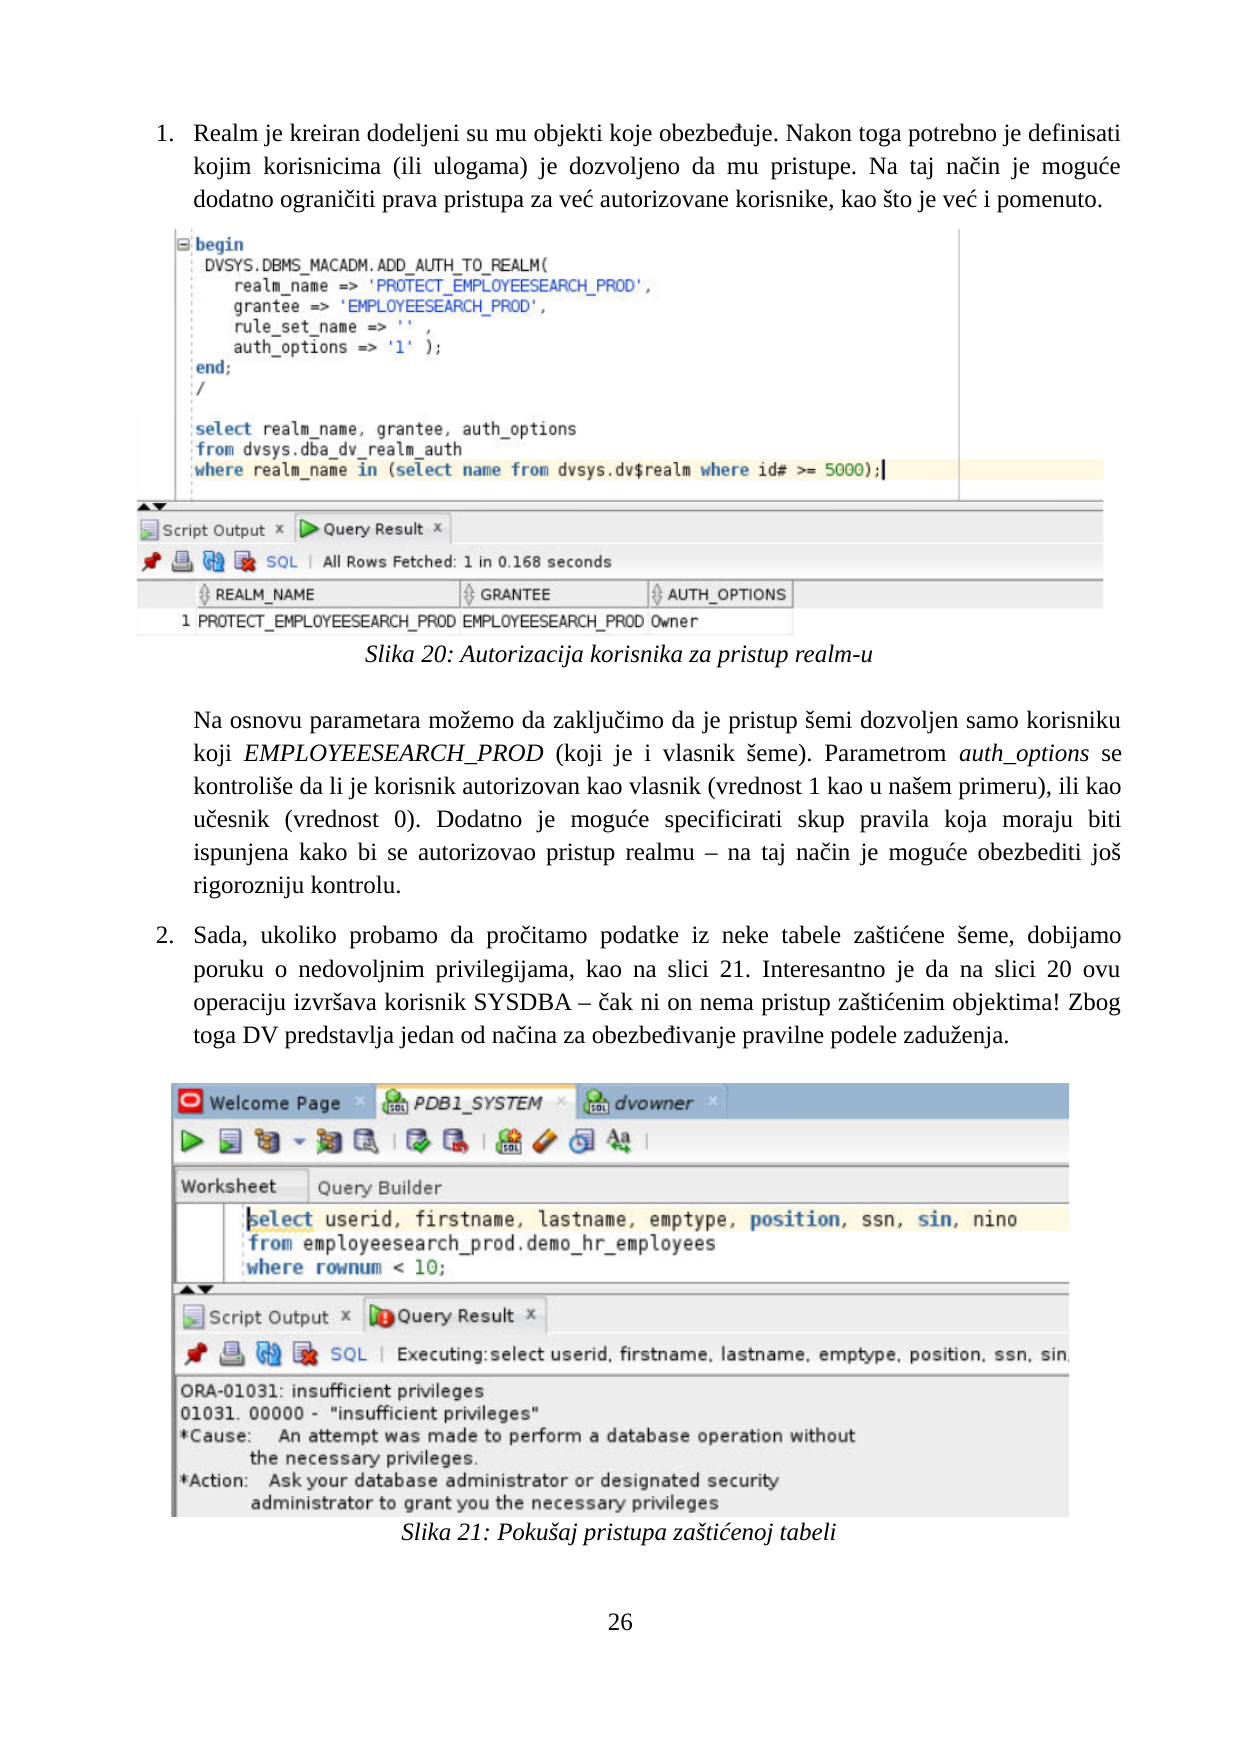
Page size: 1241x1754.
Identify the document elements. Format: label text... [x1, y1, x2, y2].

list Realm je kreiran dodeljeni su mu objekti koje obezbeđuje. Nakon toga potrebno je definisati kojim korisnicima (ili ulogama) je dozvoljeno da mu pristupe. Na taj način je moguće dodatno ograničiti prava pristupa za već autorizovane korisnike, kao što je već i pomenuto. [156, 118, 1122, 213]
list Slika 20: Autorizacija korisnika za pristup realm-u [137, 639, 1103, 667]
list Na osnovu parametara možemo da zaključimo da je pristup šemi dozvoljen samo korisniku koji EMPLOYEESEARCH_PROD (koji je i vlasnik šeme). Parametrom auth_options se kontroliše da li je korisnik autorizovan kao vlasnik (vrednost 1 kao u našem primeru), ili kao učesnik (vrednost 0). Dodatno je moguće specificirati skup pravila koja moraju biti ispunjena kako bi se autorizovao pristup realmu – na taj način je moguće obezbediti još rigorozniju kontrolu. [156, 705, 1122, 898]
list Slika 21: Pokušaj pristupa zaštićenoj tabeli [152, 1083, 1088, 1546]
list Sada, ukoliko probamo da pročitamo podatke iz neke tabele zaštićene šeme, dobijamo poruku o nedovoljnim privilegijama, kao na slici 21. Interesantno je da na slici 20 ovu operaciju izvršava korisnik SYSDBA – čak ni on nema pristup zaštićenim objektima! Zbog toga DV predstavlja jedan od načina za obezbeđivanje pravilne podele zaduženja. [156, 921, 1122, 1048]
picture [136, 229, 1104, 639]
picture [171, 1083, 1070, 1517]
